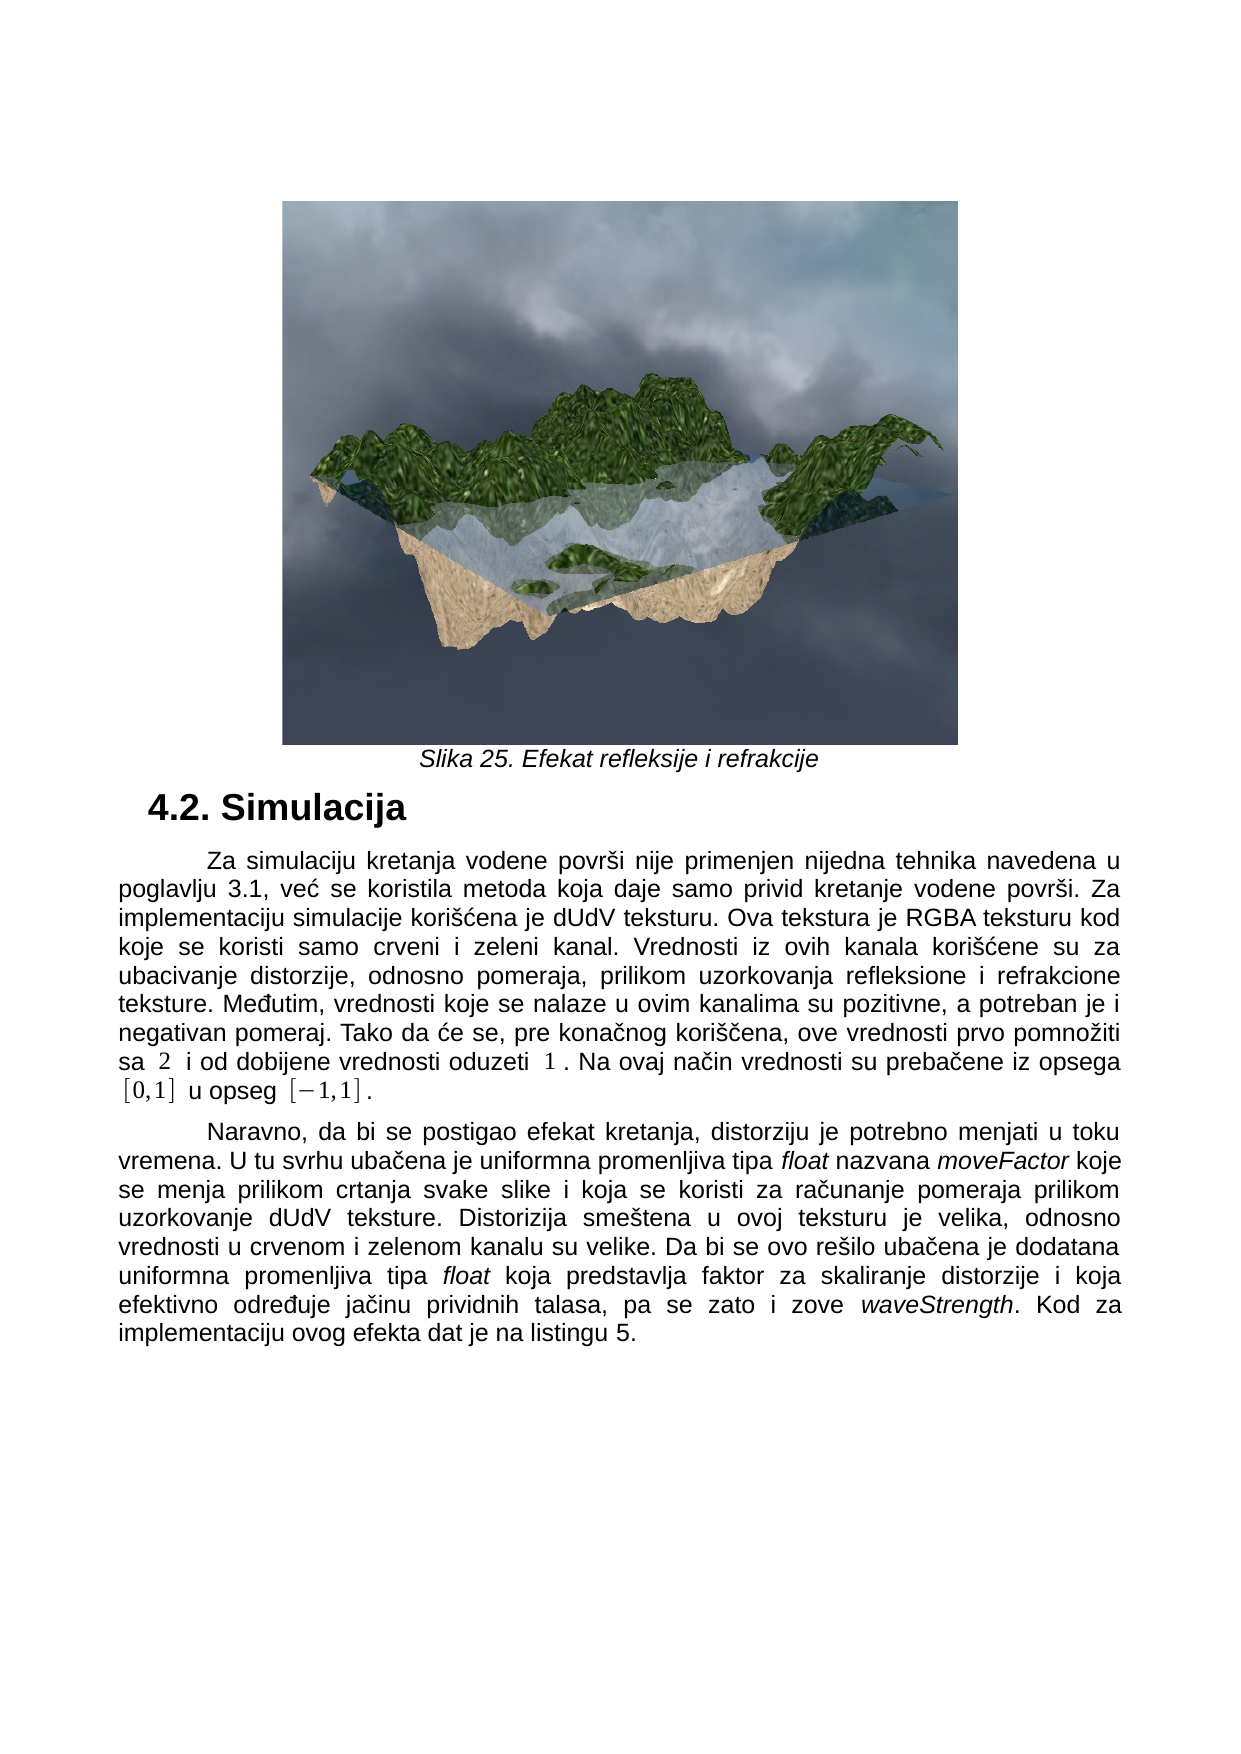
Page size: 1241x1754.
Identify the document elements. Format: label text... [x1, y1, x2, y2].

subtitle Simulacija [148, 177, 1122, 828]
text Naravno, da bi se postigao efekat kretanja, distorziju je potrebno menjati u toku vremena. U tu svrhu ubačena je uniformna promenljiva tipa float nazvana moveFactor koje se menja prilikom crtanja svake slike i koja se koristi za računanje pomeraja prilikom uzorkovanje dUdV teksture. Distorizija smeštena u ovoj teksturu je velika, odnosno vrednosti u crvenom i zelenom kanalu su velike. Da bi se ovo rešilo ubačena je dodatana uniformna promenljiva tipa float koja predstavlja faktor za skaliranje distorzije i koja efektivno određuje jačinu prividnih talasa, pa se zato i zove waveStrength. Kod za implementaciju ovog efekta dat je na listingu 5. [118, 1117, 1122, 1347]
picture [282, 201, 958, 745]
text Za simulaciju kretanja vodene površi nije primenjen nijedna tehnika navedena u poglavlju 3.1, već se koristila metoda koja daje samo privid kretanje vodene površi. Za implementaciju simulacije korišćena je dUdV teksturu. Ova tekstura je RGBA teksturu kod koje se koristi samo crveni i zeleni kanal. Vrednosti iz ovih kanala korišćene su za ubacivanje distorzije, odnosno pomeraja, prilikom uzorkovanja refleksione i refrakcione teksture. Međutim, vrednosti koje se nalaze u ovim kanalima su pozitivne, a potreban je i negativan pomeraj. Tako da će se, pre konačnog koriščena, ove vrednosti prvo pomnožiti sa i od dobijene vrednosti oduzeti . Na ovaj način vrednosti su prebačene iz opsega u opseg . [118, 846, 1122, 1105]
text Slika 25. Efekat refleksije i refrakcije [282, 745, 958, 773]
